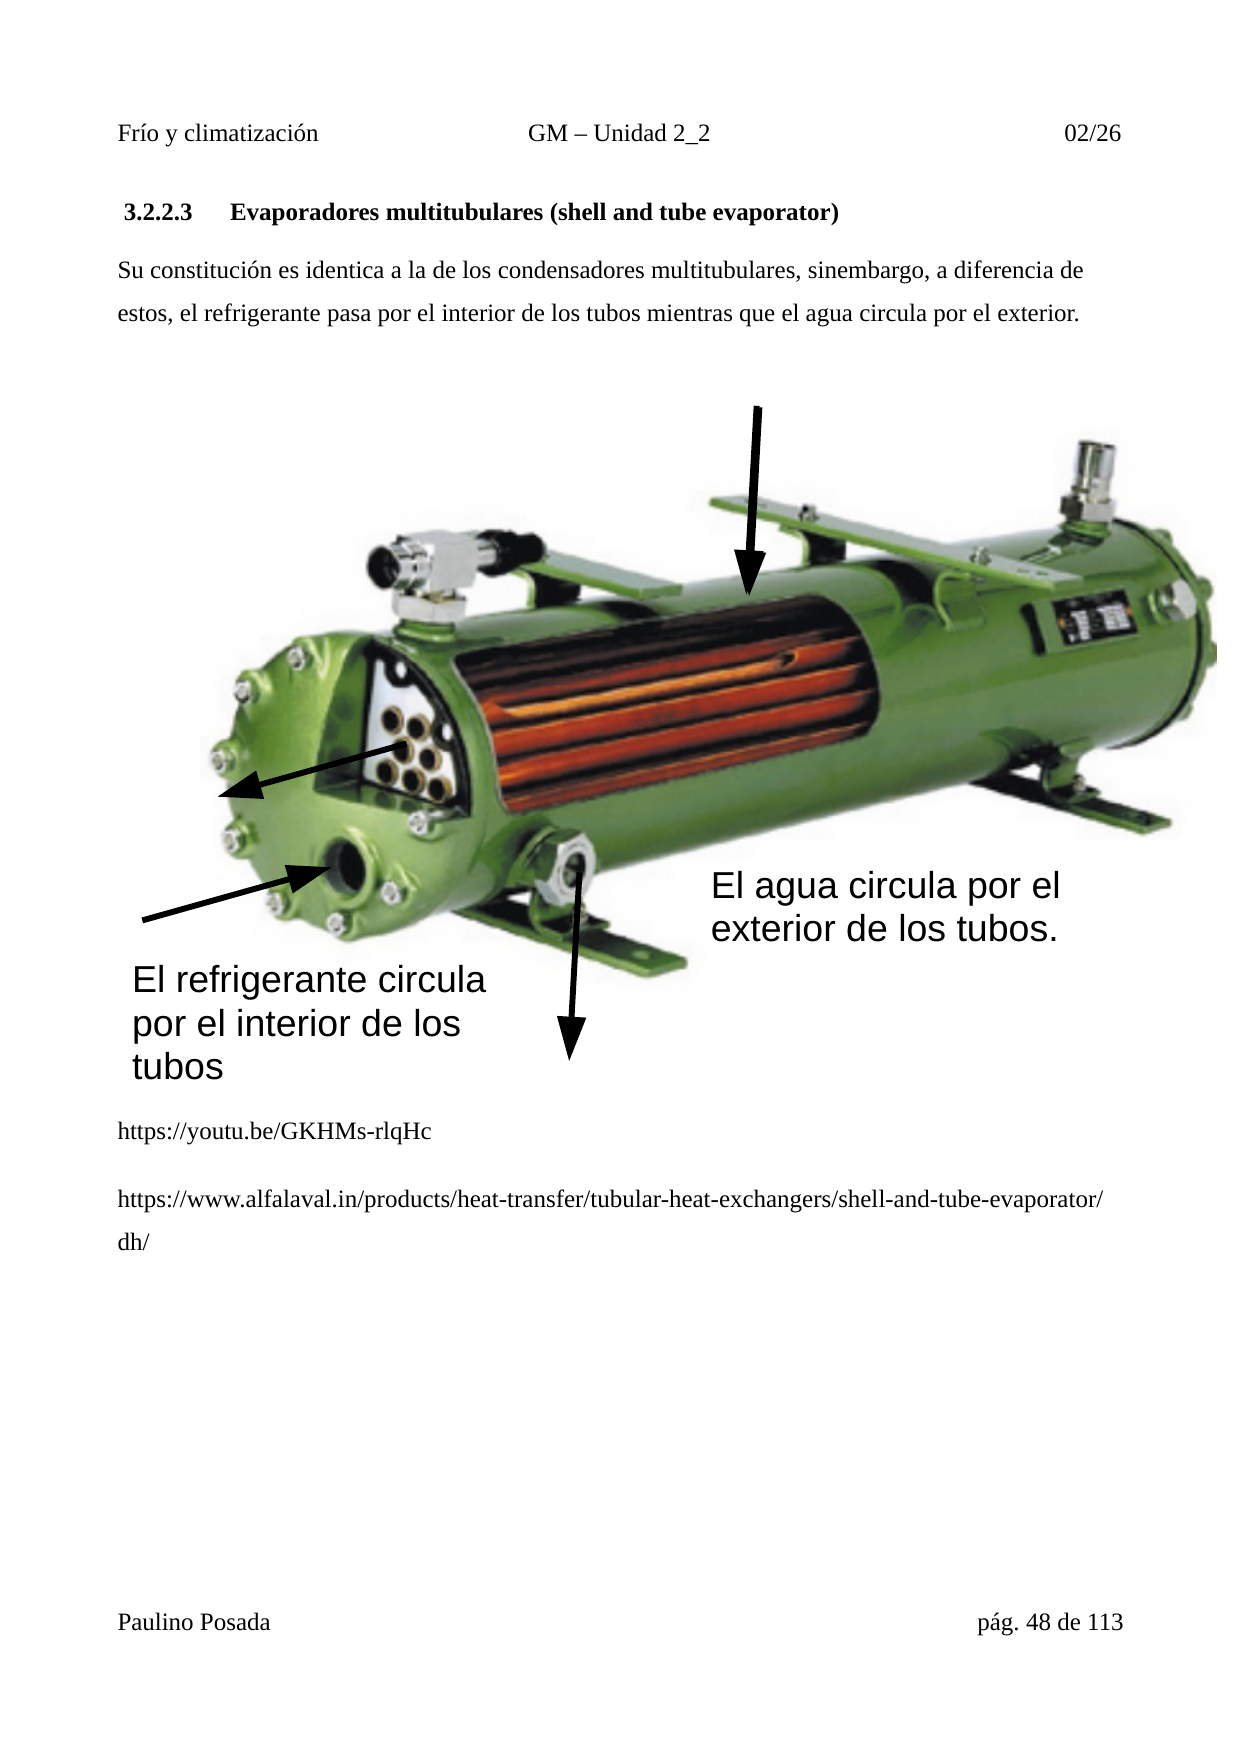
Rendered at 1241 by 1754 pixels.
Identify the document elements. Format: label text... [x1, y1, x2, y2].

picture [200, 409, 1217, 1001]
subtitle Evaporadores multitubulares (shell and tube evaporator) [117, 197, 1123, 226]
text Su constitución es identica a la de los condensadores multitubulares, sinembargo, a diferencia de estos, el refrigerante pasa por el interior de los tubos mientras que el agua circula por el exterior. [117, 255, 1123, 327]
text https://youtu.be/GKHMs-rlqHc [117, 1116, 1123, 1144]
text https://www.alfalaval.in/products/heat-transfer/tubular-heat-exchangers/shell-and-tube-evaporator/dh/ [117, 1184, 1123, 1256]
